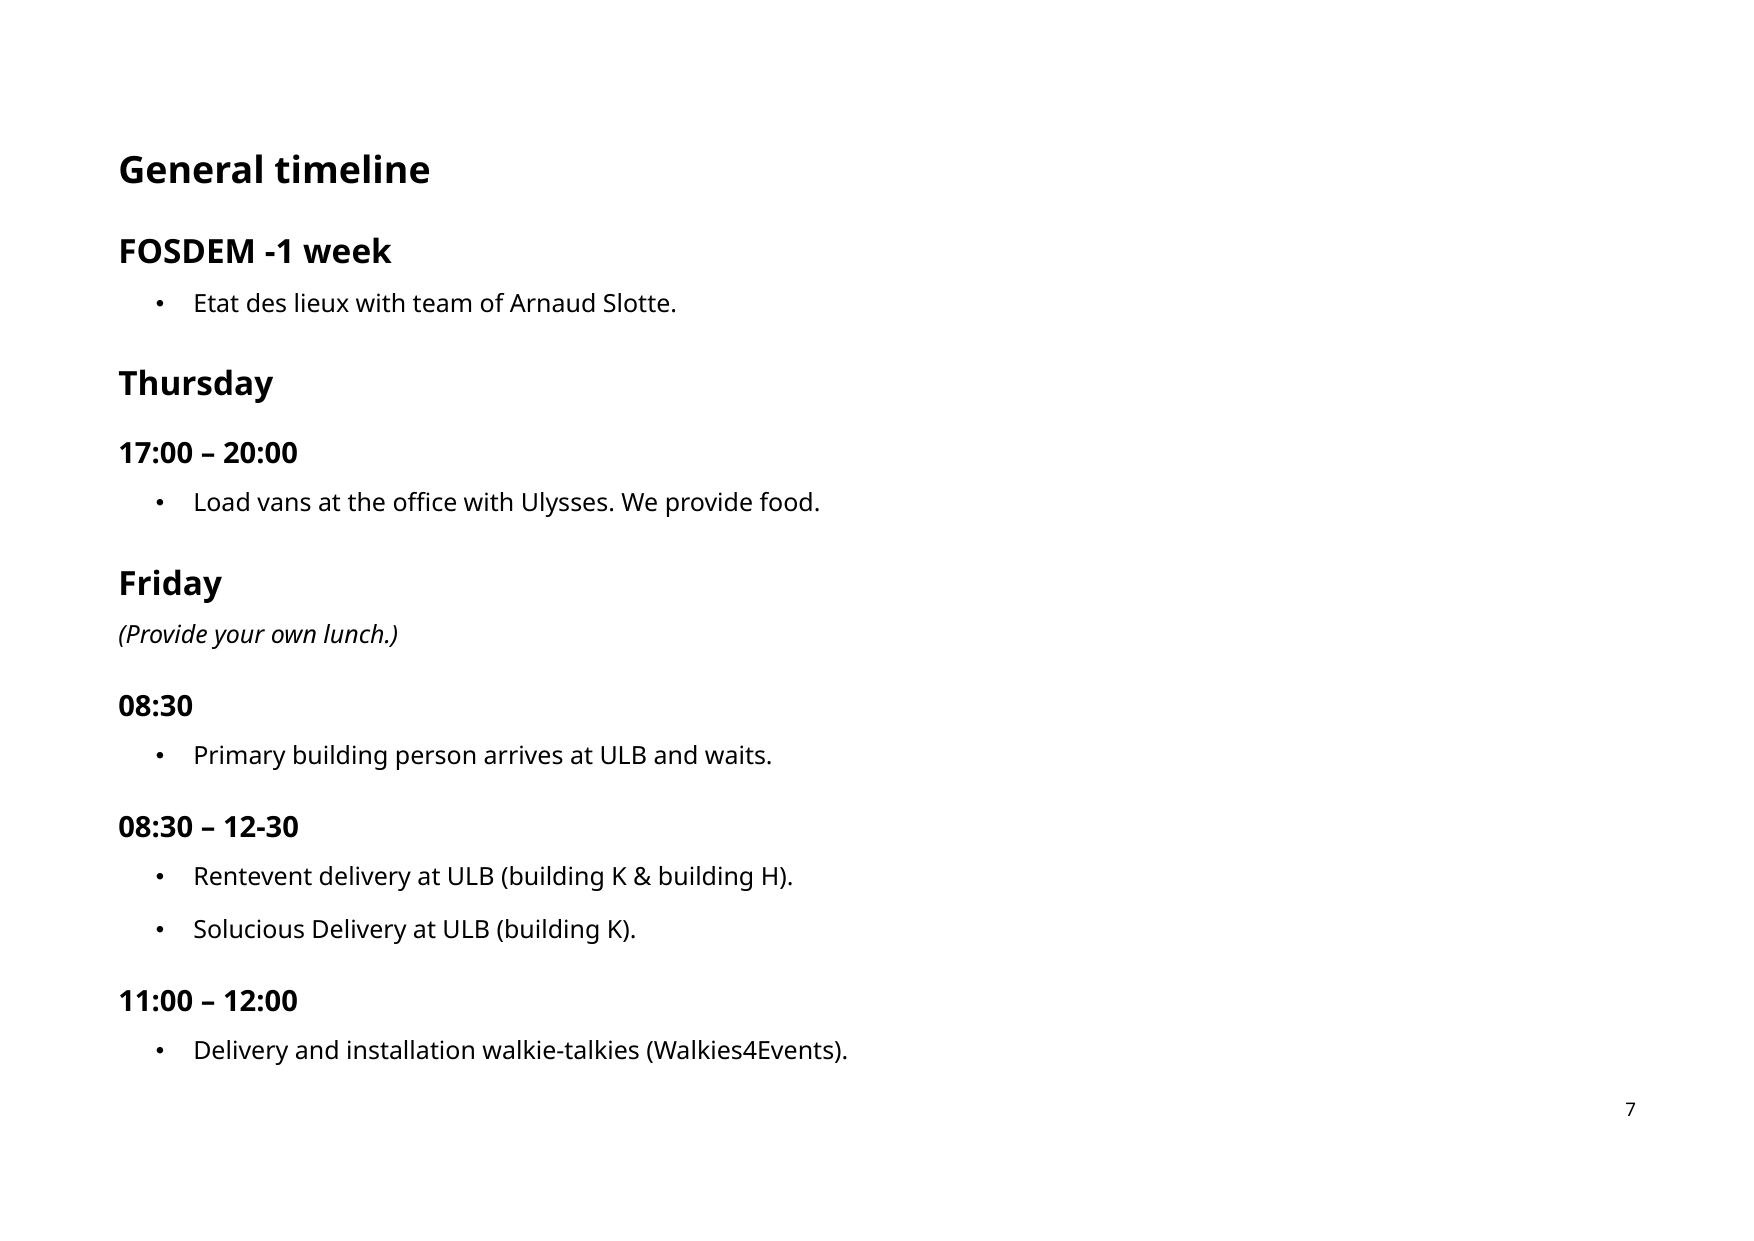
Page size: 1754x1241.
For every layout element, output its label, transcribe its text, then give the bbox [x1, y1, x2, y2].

subtitle 08:30 [118, 686, 1636, 725]
subtitle General timeline [118, 143, 1636, 194]
subtitle 17:00 – 20:00 [118, 432, 1636, 472]
text (Provide your own lunch.) [118, 617, 1636, 651]
list Delivery and installation walkie-talkies (Walkies4Events). [156, 1032, 1636, 1067]
list Rentevent delivery at ULB (building K & building H). [156, 858, 1636, 892]
subtitle Thursday [118, 360, 1636, 405]
list Primary building person arrives at ULB and waits. [156, 738, 1636, 772]
subtitle 11:00 – 12:00 [118, 980, 1636, 1020]
list Load vans at the office with Ulysses. We provide food. [156, 485, 1636, 519]
list Solucious Delivery at ULB (building K). [156, 912, 1636, 946]
subtitle Friday [118, 559, 1636, 605]
subtitle 08:30 – 12-30 [118, 806, 1636, 846]
list Etat des lieux with team of Arnaud Slotte. [156, 285, 1636, 319]
subtitle FOSDEM -1 week [118, 227, 1636, 273]
